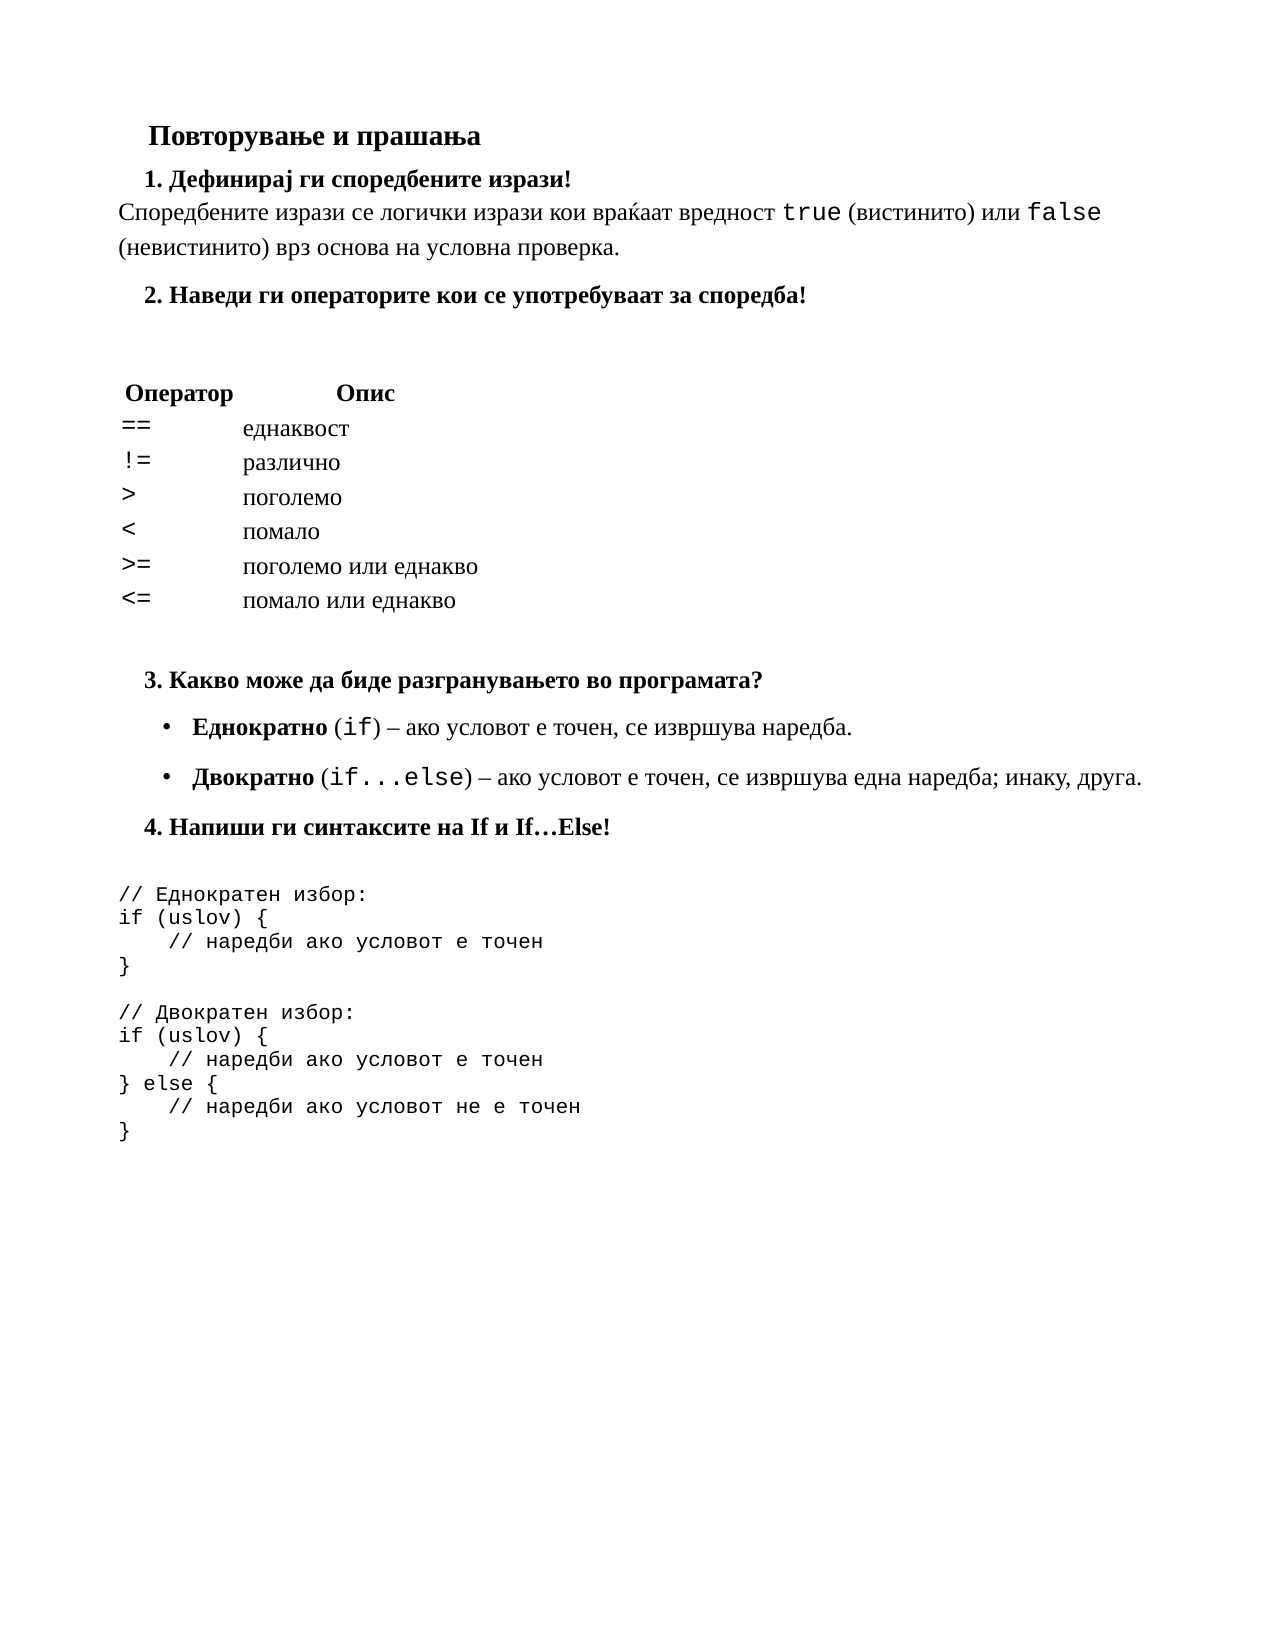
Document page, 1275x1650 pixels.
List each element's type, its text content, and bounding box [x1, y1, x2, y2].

table_cell еднаквост [240, 410, 491, 444]
table_cell != [118, 444, 240, 479]
text if (uslov) { [118, 907, 1157, 931]
text 🔷 1. Дефинирај ги споредбените изрази! Споредбените изрази се логички изрази кои враќаат вредност true (вистинито) или false (невистинито) врз основа на условна проверка. [118, 164, 1157, 261]
table_header Опис [240, 375, 491, 410]
table_cell == [118, 410, 240, 444]
table_cell поголемо или еднакво [240, 548, 491, 583]
table_cell <= [118, 583, 240, 617]
table_cell поголемо [240, 479, 491, 513]
list Еднократно (if) – ако условот е точен, се извршува наредба. [162, 712, 1157, 743]
text } [118, 954, 1157, 978]
table_cell > [118, 479, 240, 513]
text 🔷 2. Наведи ги операторите кои се употребуваат за споредба! [118, 280, 1157, 309]
text // Двократен избор: [118, 1002, 1157, 1026]
text } [118, 1120, 1157, 1144]
text // наредби ако условот е точен [118, 931, 1157, 954]
subtitle 🧠 Повторување и прашања [118, 118, 1157, 152]
text if (uslov) { [118, 1026, 1157, 1049]
table_cell помало или еднакво [240, 583, 491, 617]
text 🔷 3. Какво може да биде разгранувањето во програмата? [118, 665, 1157, 693]
text // наредби ако условот не е точен [118, 1096, 1157, 1120]
text // Еднократен избор: [118, 884, 1157, 907]
list Двократно (if...else) – ако условот е точен, се извршува една наредба; инаку, друга. [162, 762, 1157, 793]
table_cell < [118, 514, 240, 548]
table_cell различно [240, 444, 491, 479]
table_header Оператор [118, 375, 240, 410]
table_cell >= [118, 548, 240, 583]
text } else { [118, 1073, 1157, 1096]
text // наредби ако условот е точен [118, 1049, 1157, 1073]
text 🔷 4. Напиши ги синтаксите на If и If…Else! [118, 812, 1157, 841]
table_cell помало [240, 514, 491, 548]
